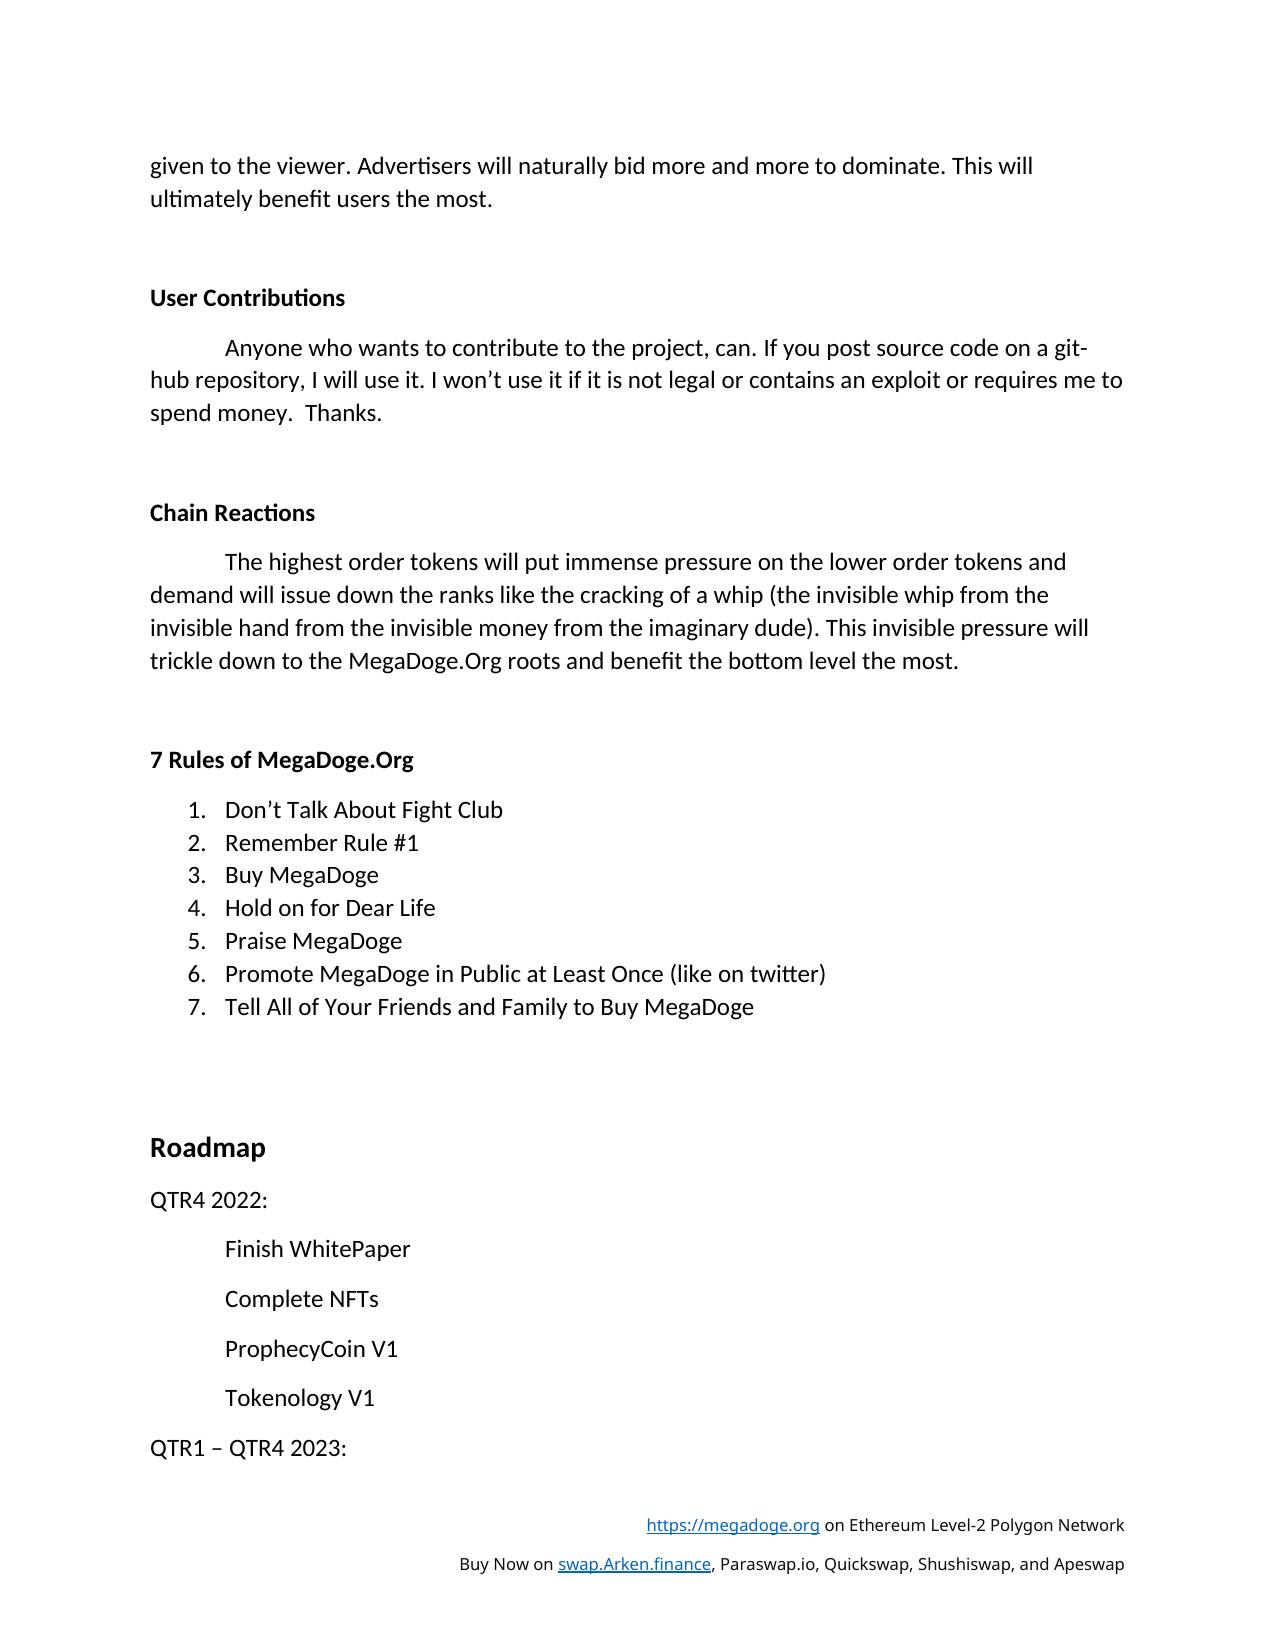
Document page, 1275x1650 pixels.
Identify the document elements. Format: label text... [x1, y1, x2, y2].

text ProphecyCoin V1 [150, 1333, 1125, 1363]
text Chain Reactions [150, 497, 1125, 527]
text Complete NFTs [150, 1283, 1125, 1314]
text 7 Rules of MegaDoge.Org [150, 744, 1125, 775]
list Tell All of Your Friends and Family to Buy MegaDoge [187, 991, 1125, 1022]
list Hold on for Dear Life [187, 892, 1125, 923]
text Finish WhitePaper [150, 1233, 1125, 1264]
text User Contributions [150, 282, 1125, 313]
text Roadmap [150, 1129, 1125, 1164]
list Praise MegaDoge [187, 925, 1125, 956]
text QTR1 – QTR4 2023: [150, 1432, 1125, 1462]
list Buy MegaDoge [187, 859, 1125, 890]
text QTR4 2022: [150, 1184, 1125, 1214]
text The highest order tokens will put immense pressure on the lower order tokens and demand will issue down the ranks like the cracking of a whip (the invisible whip from the invisible hand from the invisible money from the imaginary dude). This invisible pressure will trickle down to the MegaDoge.Org roots and benefit the bottom level the most. [150, 546, 1125, 676]
text Tokenology V1 [150, 1382, 1125, 1413]
list Don’t Talk About Fight Club [187, 794, 1125, 824]
list Promote MegaDoge in Public at Least Once (like on twitter) [187, 958, 1125, 989]
text given to the viewer. Advertisers will naturally bid more and more to dominate. This will ultimately benefit users the most. [150, 150, 1125, 213]
text Anyone who wants to contribute to the project, can. If you post source code on a git-hub repository, I will use it. I won’t use it if it is not legal or contains an exploit or requires me to spend money. Thanks. [150, 332, 1125, 428]
list Remember Rule #1 [187, 827, 1125, 857]
